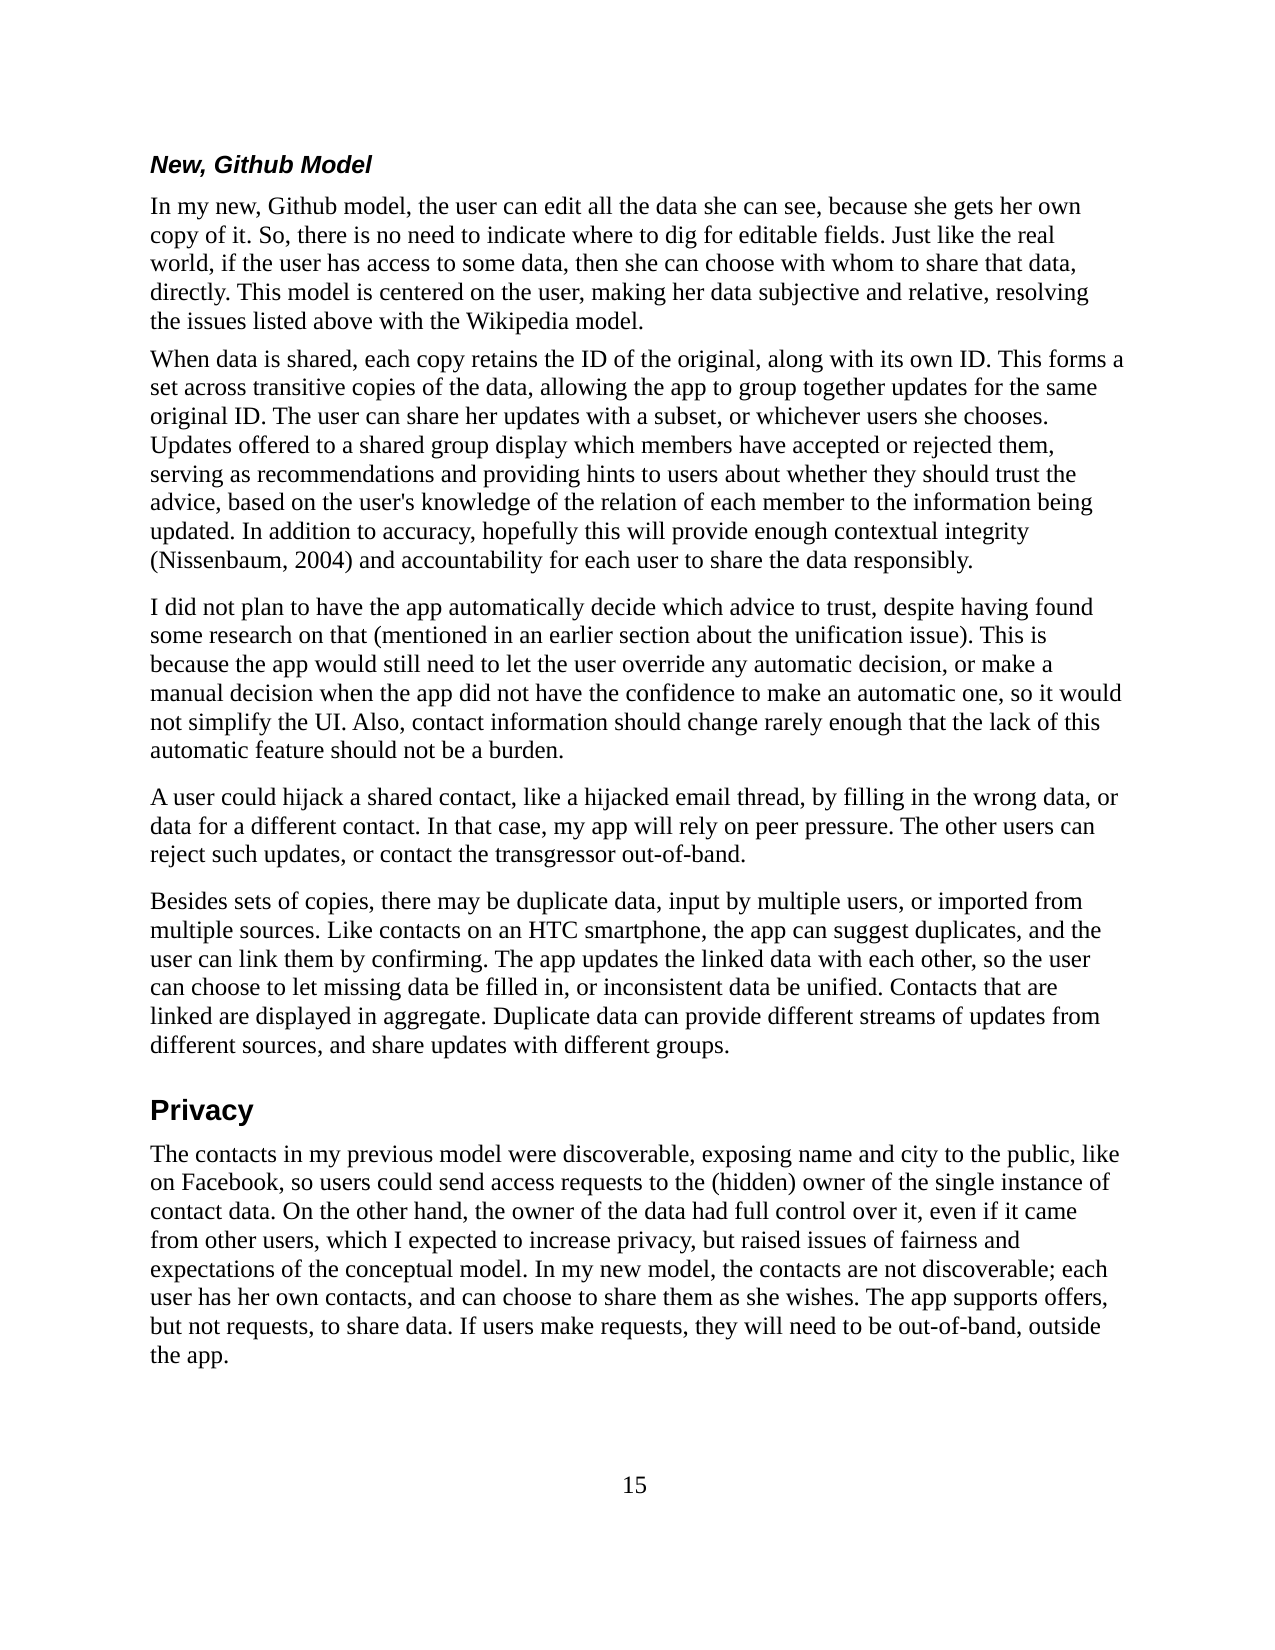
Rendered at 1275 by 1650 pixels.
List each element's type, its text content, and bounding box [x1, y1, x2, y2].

subtitle New, Github Model [150, 150, 1125, 178]
subtitle Privacy [150, 1093, 1125, 1126]
text A user could hijack a shared contact, like a hijacked email thread, by filling in the wrong data, or data for a different contact. In that case, my app will rely on peer pressure. The other users can reject such updates, or contact the transgressor out-of-band. [150, 782, 1125, 868]
text When data is shared, each copy retains the ID of the original, along with its own ID. This forms a set across transitive copies of the data, allowing the app to group together updates for the same original ID. The user can share her updates with a subset, or whichever users she chooses. Updates offered to a shared group display which members have accepted or rejected them, serving as recommendations and providing hints to users about whether they should trust the advice, based on the user's knowledge of the relation of each member to the information being updated. In addition to accuracy, hopefully this will provide enough contextual integrity (Nissenbaum, 2004) and accountability for each user to share the data responsibly. [150, 344, 1125, 574]
text I did not plan to have the app automatically decide which advice to trust, despite having found some research on that (mentioned in an earlier section about the unification issue). This is because the app would still need to let the user override any automatic decision, or make a manual decision when the app did not have the confidence to make an automatic one, so it would not simplify the UI. Also, contact information should change rarely enough that the lack of this automatic feature should not be a burden. [150, 592, 1125, 764]
text Besides sets of copies, there may be duplicate data, input by multiple users, or imported from multiple sources. Like contacts on an HTC smartphone, the app can suggest duplicates, and the user can link them by confirming. The app updates the linked data with each other, so the user can choose to let missing data be filled in, or inconsistent data be unified. Contacts that are linked are displayed in aggregate. Duplicate data can provide different streams of updates from different sources, and share updates with different groups. [150, 886, 1125, 1059]
text In my new, Github model, the user can edit all the data she can see, because she gets her own copy of it. So, there is no need to indicate where to dig for editable fields. Just like the real world, if the user has access to some data, then she can choose with whom to share that data, directly. This model is centered on the user, making her data subjective and relative, resolving the issues listed above with the Wikipedia model. [150, 191, 1125, 335]
text The contacts in my previous model were discoverable, exposing name and city to the public, like on Facebook, so users could send access requests to the (hidden) owner of the single instance of contact data. On the other hand, the owner of the data had full control over it, even if it came from other users, which I expected to increase privacy, but raised issues of fairness and expectations of the conceptual model. In my new model, the contacts are not discoverable; each user has her own contacts, and can choose to share them as she wishes. The app supports offers, but not requests, to share data. If users make requests, they will need to be out-of-band, outside the app. [150, 1139, 1125, 1369]
